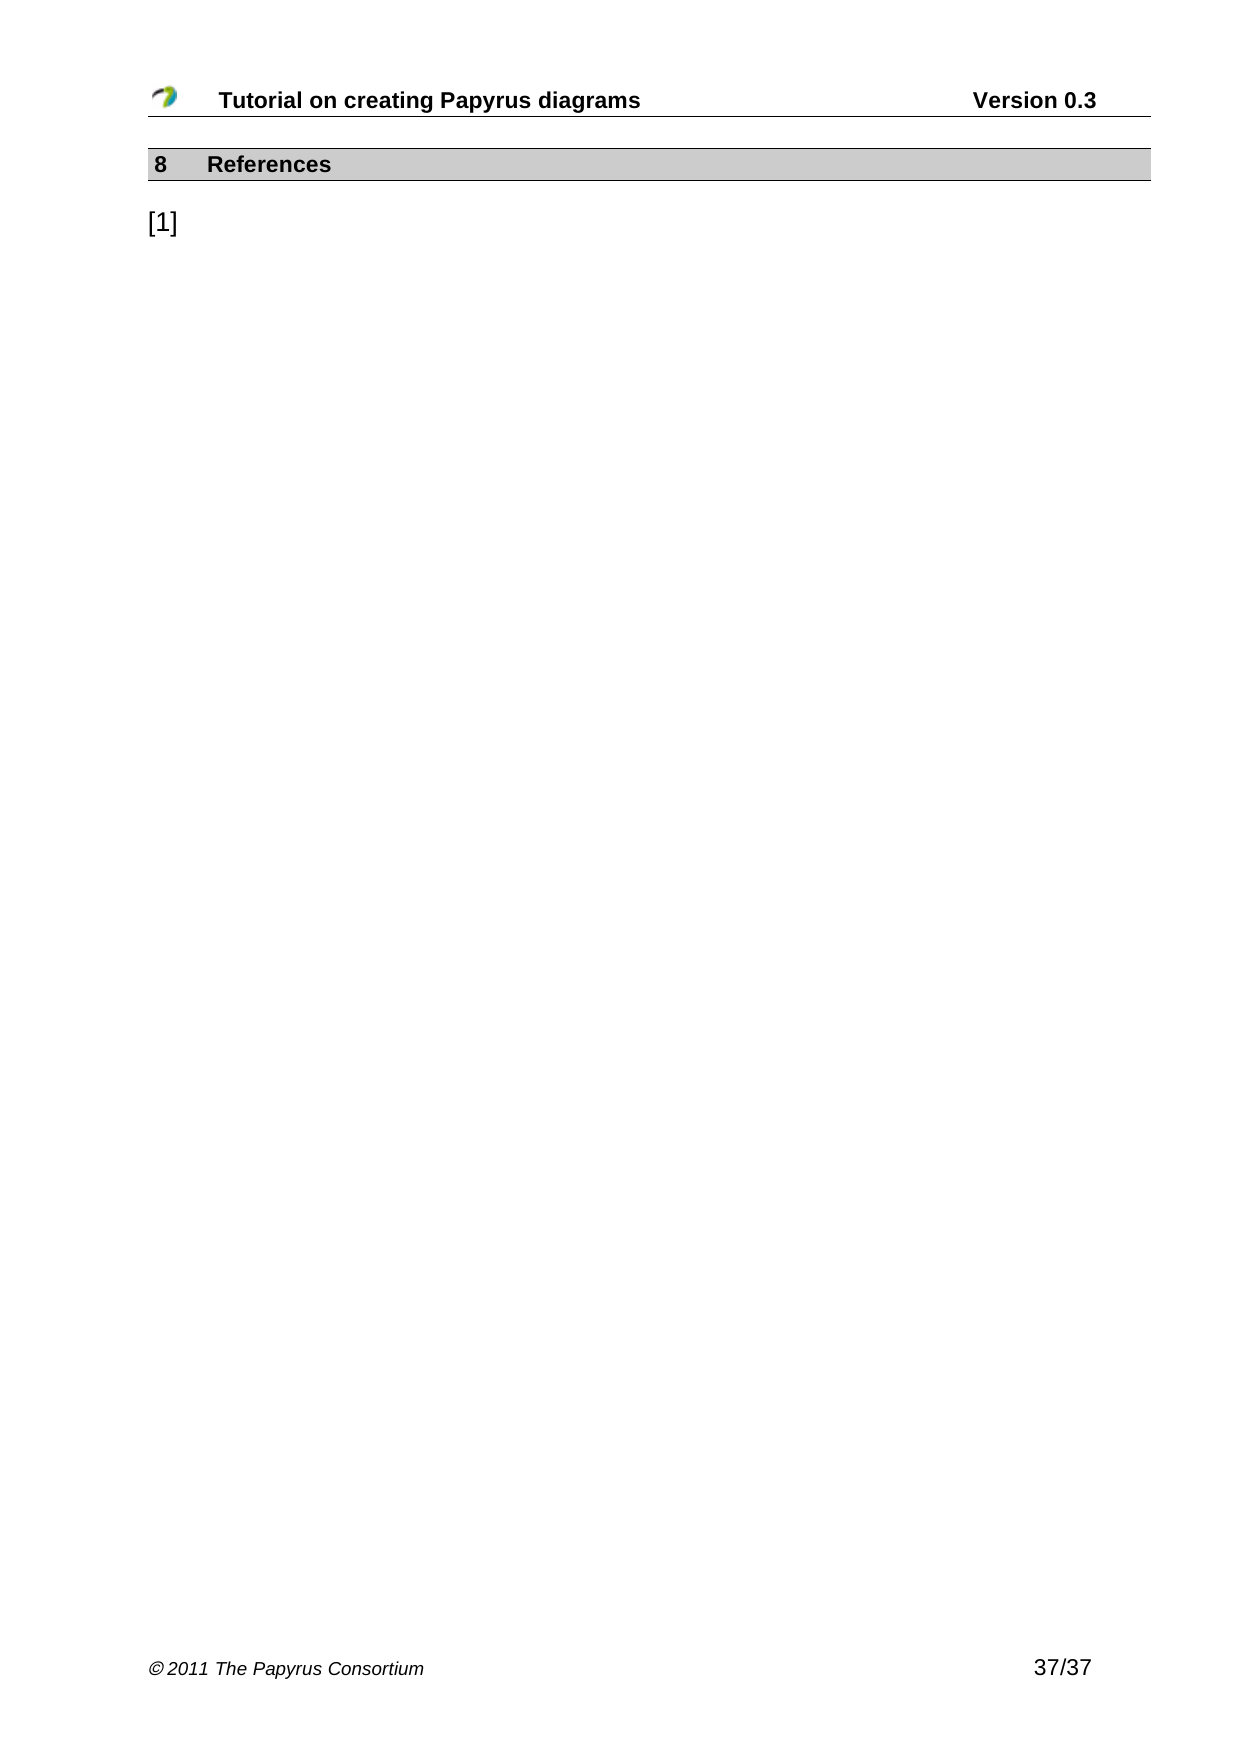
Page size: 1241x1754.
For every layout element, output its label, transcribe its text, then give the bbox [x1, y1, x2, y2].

picture [152, 84, 177, 110]
text [1] [148, 206, 1151, 237]
subtitle References [148, 149, 1151, 180]
